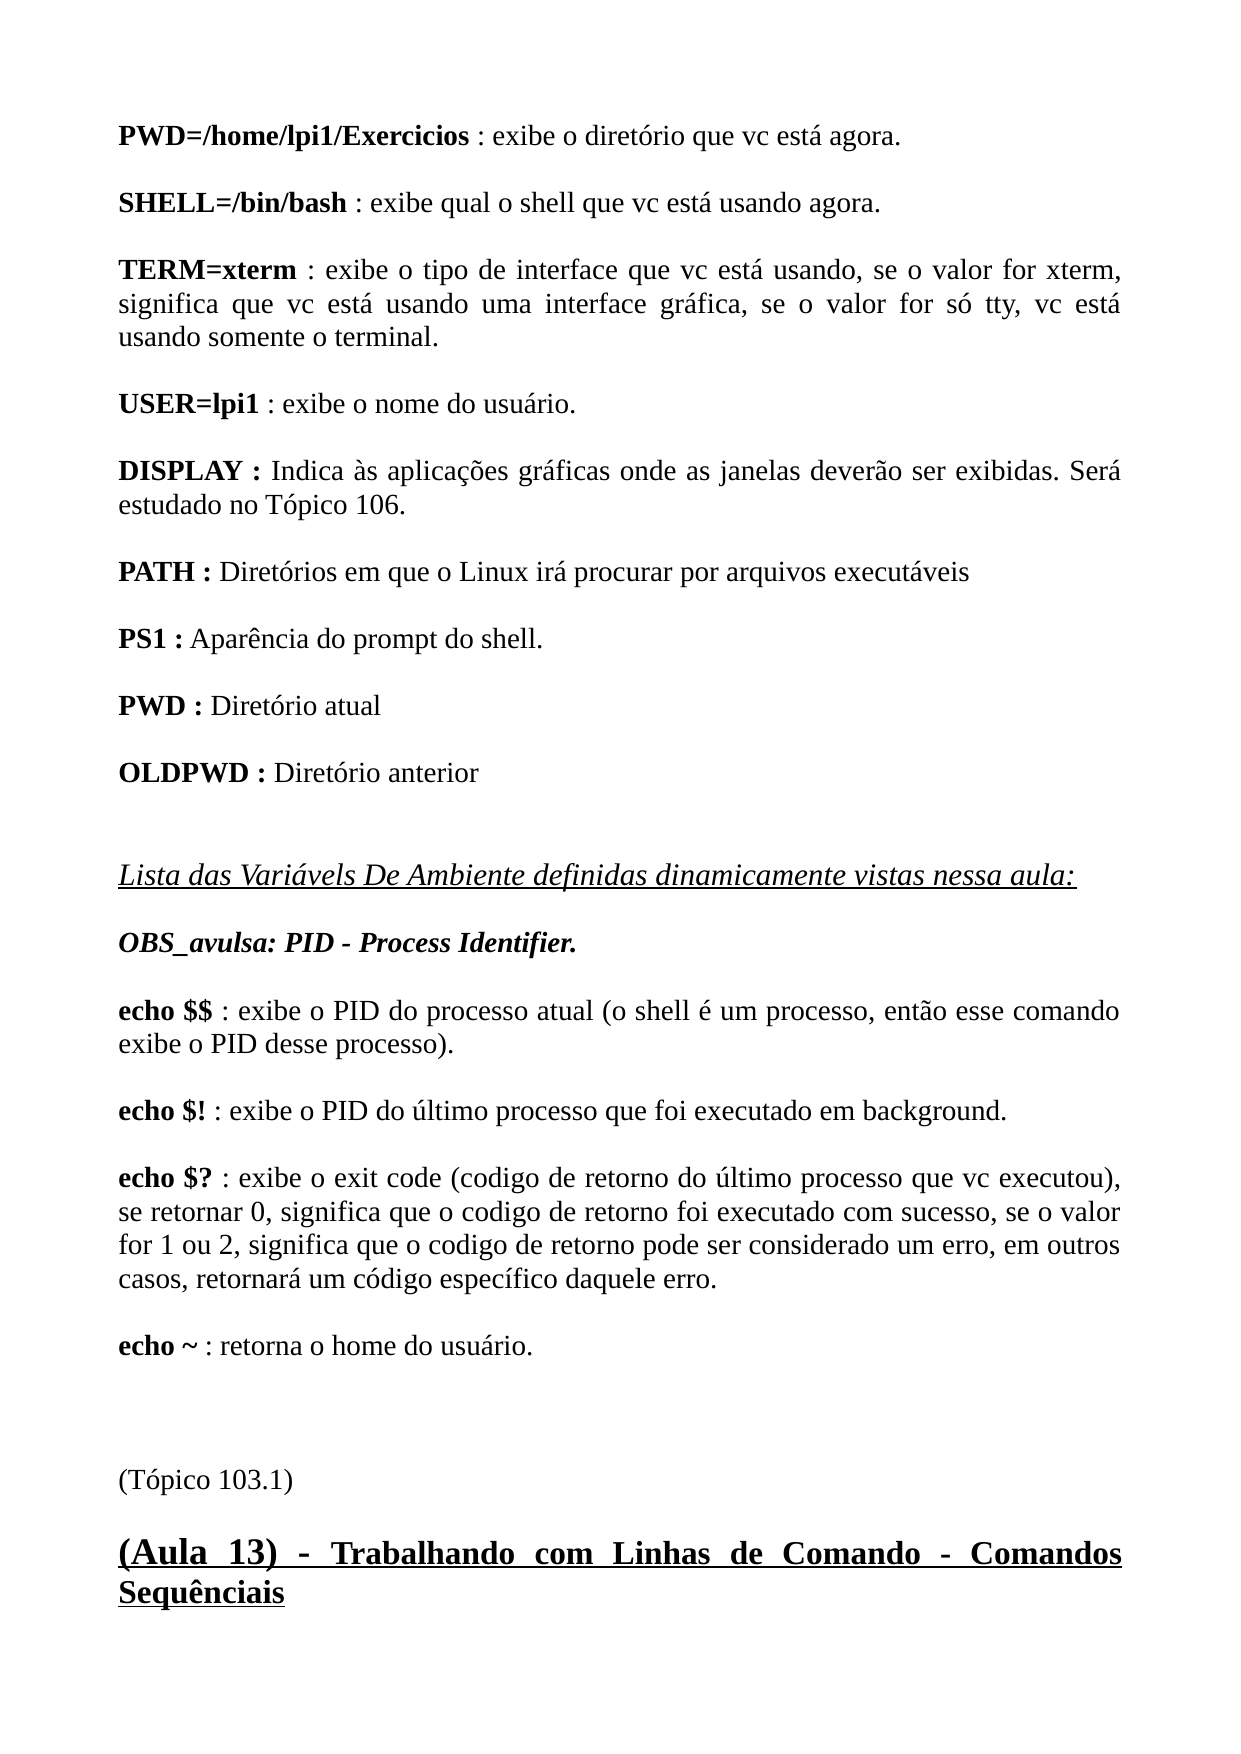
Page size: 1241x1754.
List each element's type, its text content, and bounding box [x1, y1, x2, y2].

text USER=lpi1 : exibe o nome do usuário. [118, 386, 1122, 420]
text echo $? : exibe o exit code (codigo de retorno do último processo que vc executou), se retornar 0, significa que o codigo de retorno foi executado com sucesso, se o valor for 1 ou 2, significa que o codigo de retorno pode ser considerado um erro, em outros casos, retornará um código específico daquele erro. [118, 1160, 1122, 1294]
text Lista das Variávels De Ambiente definidas dinamicamente vistas nessa aula: [118, 856, 1122, 892]
text echo $! : exibe o PID do último processo que foi executado em background. [118, 1093, 1122, 1127]
text PS1 : Aparência do prompt do shell. [118, 621, 1122, 655]
text OLDPWD : Diretório anterior [118, 755, 1122, 789]
text echo $$ : exibe o PID do processo atual (o shell é um processo, então esse comando exibe o PID desse processo). [118, 993, 1122, 1060]
text PATH : Diretórios em que o Linux irá procurar por arquivos executáveis [118, 554, 1122, 588]
text TERM=xterm : exibe o tipo de interface que vc está usando, se o valor for xterm, significa que vc está usando uma interface gráfica, se o valor for só tty, vc está usando somente o terminal. [118, 252, 1122, 353]
text (Aula 13) - Trabalhando com Linhas de Comando - Comandos [118, 1529, 1122, 1566]
text Sequênciais [118, 1568, 1122, 1611]
text SHELL=/bin/bash : exibe qual o shell que vc está usando agora. [118, 185, 1122, 219]
text OBS_avulsa: PID - Process Identifier. [118, 926, 1122, 959]
text PWD=/home/lpi1/Exercicios : exibe o diretório que vc está agora. [118, 118, 1122, 152]
text DISPLAY : Indica às aplicações gráficas onde as janelas deverão ser exibidas. Será estudado no Tópico 106. [118, 453, 1122, 521]
text PWD : Diretório atual [118, 688, 1122, 722]
text echo ~ : retorna o home do usuário. [118, 1328, 1122, 1362]
text (Tópico 103.1) [118, 1462, 1122, 1496]
